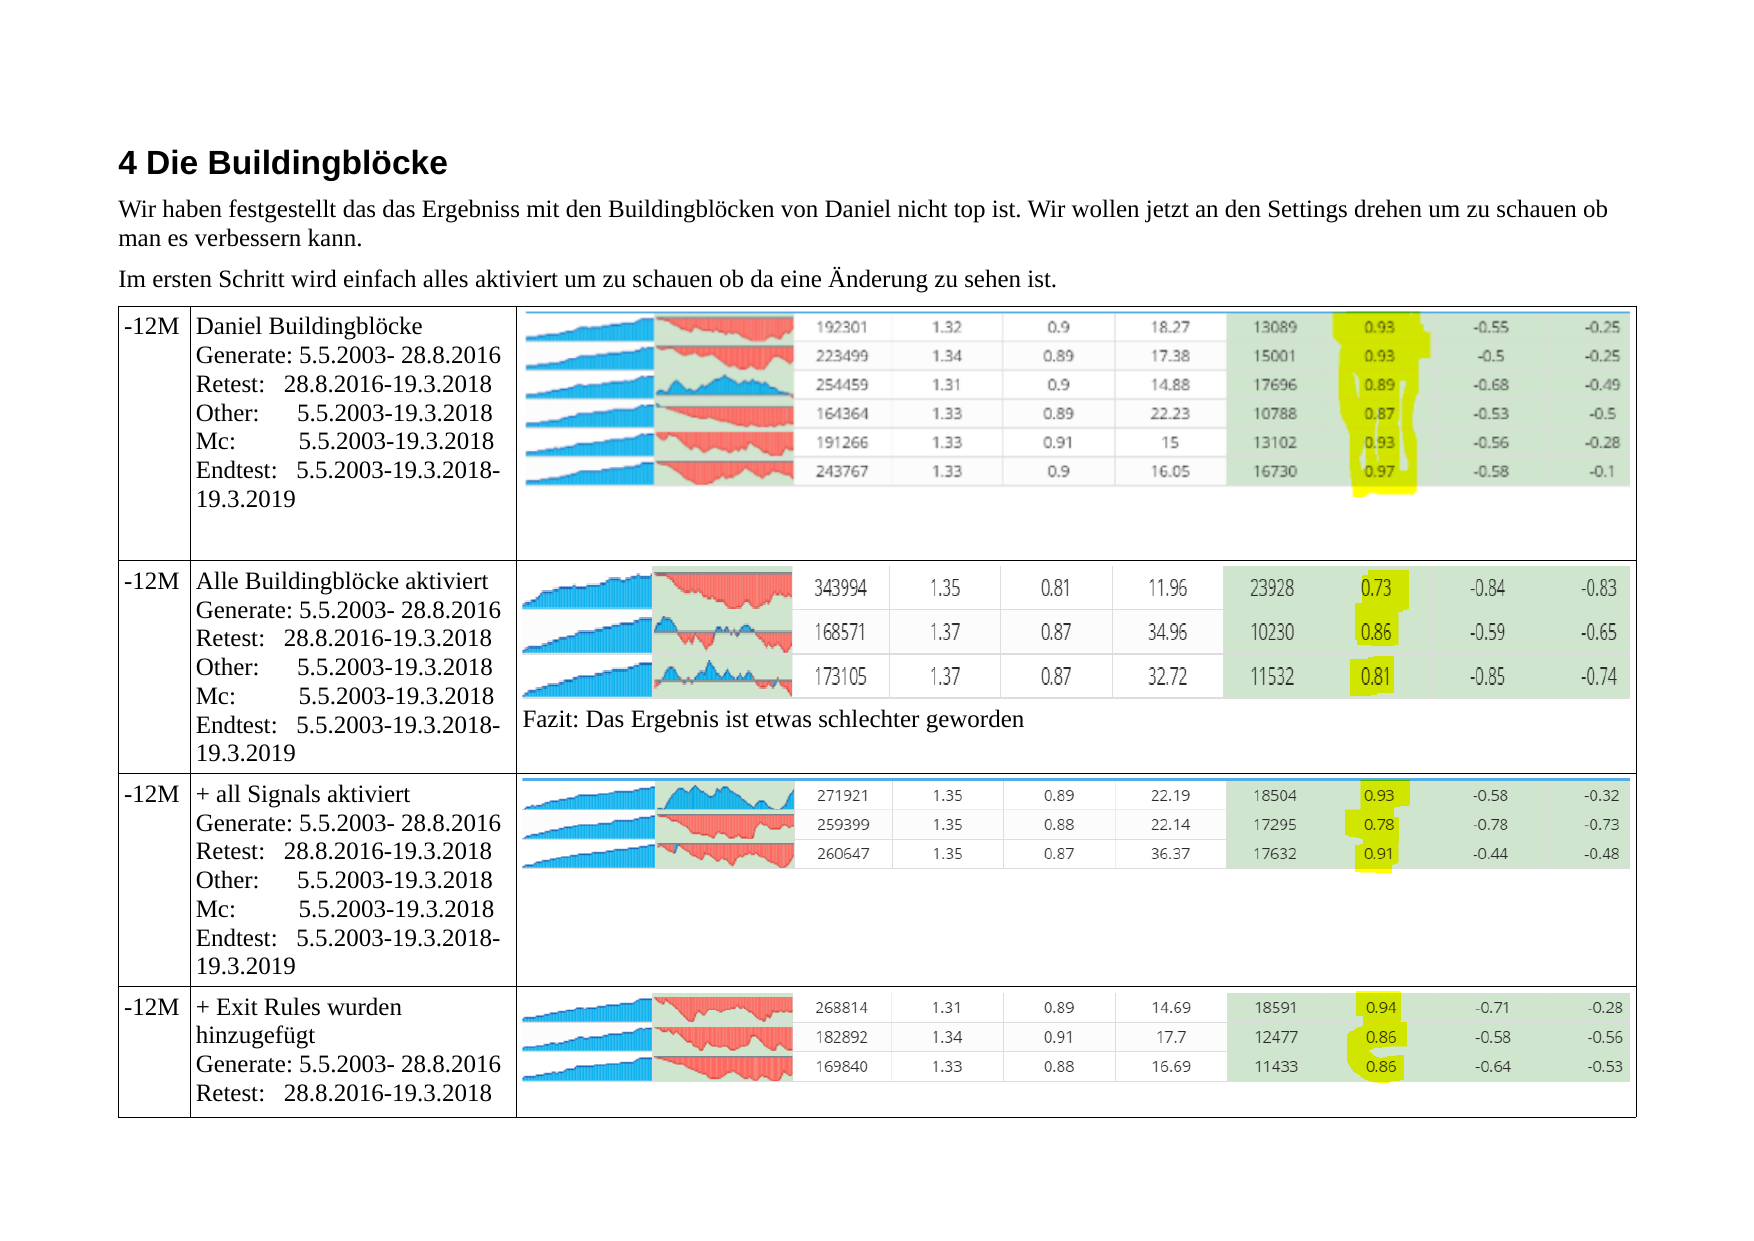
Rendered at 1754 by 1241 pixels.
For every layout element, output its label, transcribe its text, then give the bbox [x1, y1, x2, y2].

table_cell [517, 873, 1636, 986]
text Wir haben festgestellt das das Ergebniss mit den Buildingblöcken von Daniel nicht top ist. Wir wollen jetzt an den Settings drehen um zu schauen ob man es verbessern kann. [118, 194, 1636, 252]
table_cell -12M [119, 561, 190, 773]
table_header [517, 307, 1636, 560]
table_cell + all Signals aktiviert Generate: 5.5.2003- 28.8.2016 Retest: 28.8.2016-19.3.2018 Other: 5.5.2003-19.3.2018 Mc: 5.5.2003-19.3.2018 Endtest: 5.5.2003-19.3.2018-19.3.2019 [191, 774, 516, 986]
table_cell + Exit Rules wurden hinzugefügt Generate: 5.5.2003- 28.8.2016 Retest: 28.8.2016-19.3.2018 [191, 987, 516, 1117]
text Im ersten Schritt wird einfach alles aktiviert um zu schauen ob da eine Änderung zu sehen ist. [118, 264, 1636, 293]
picture [522, 566, 1630, 705]
table_header Daniel Buildingblöcke Generate: 5.5.2003- 28.8.2016 Retest: 28.8.2016-19.3.2018 Other: 5.5.2003-19.3.2018 Mc: 5.5.2003-19.3.2018 Endtest: 5.5.2003-19.3.2018-19.3.2019 [191, 307, 516, 560]
picture [522, 778, 1630, 873]
table_cell Alle Buildingblöcke aktiviert Generate: 5.5.2003- 28.8.2016 Retest: 28.8.2016-19.3.2018 Other: 5.5.2003-19.3.2018 Mc: 5.5.2003-19.3.2018 Endtest: 5.5.2003-19.3.2018-19.3.2019 [191, 561, 516, 773]
subtitle 4 Die Buildingblöcke [118, 143, 1636, 182]
table_cell Fazit: Das Ergebnis ist etwas schlechter geworden [517, 561, 1636, 773]
table_cell -12M [119, 987, 190, 1117]
table_cell [517, 987, 1636, 1117]
table_cell [517, 774, 1636, 872]
table_cell -12M [119, 774, 190, 986]
table_header -12M [119, 307, 190, 560]
picture [522, 991, 1630, 1083]
picture [522, 311, 1630, 497]
